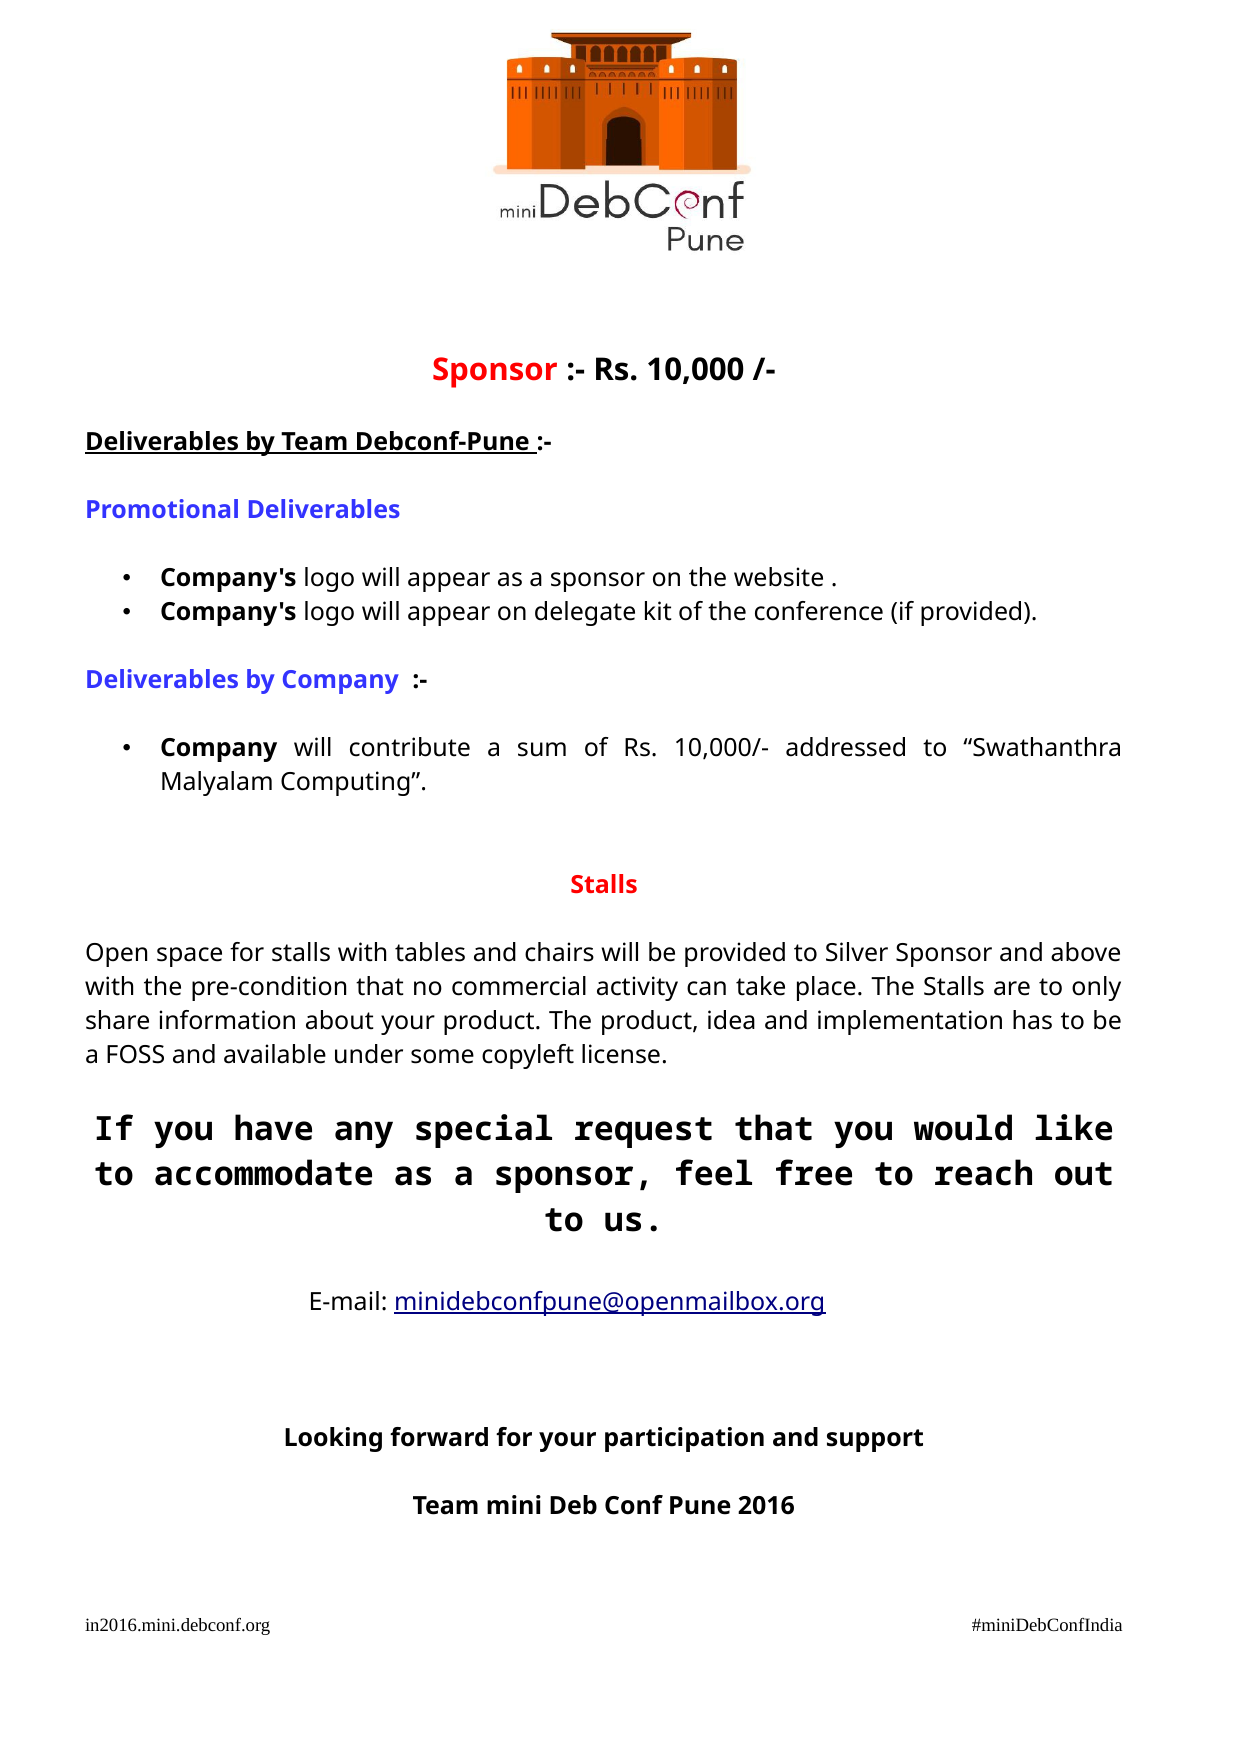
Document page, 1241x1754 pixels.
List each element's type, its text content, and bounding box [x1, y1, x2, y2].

text Deliverables by Team Debconf-Pune :- [85, 423, 1123, 457]
text Stalls [85, 866, 1123, 900]
text Promotional Deliverables [85, 492, 1123, 526]
list Company's logo will appear as a sponsor on the website . [122, 560, 1123, 594]
text Open space for stalls with tables and chairs will be provided to Silver Sponsor and above with the pre-condition that no commercial activity can take place. The Stalls are to only share information about your product. The product, idea and implementation has to be a FOSS and available under some copyleft license. [85, 934, 1123, 1071]
text E-mail: minidebconfpune@openmailbox.org [85, 1283, 1123, 1318]
text Looking forward for your participation and support [85, 1420, 1123, 1454]
list Company's logo will appear on delegate kit of the conference (if provided). [122, 594, 1123, 628]
text Team mini Deb Conf Pune 2016 [85, 1488, 1123, 1522]
picture [474, 0, 798, 298]
text Deliverables by Company :- [85, 662, 1123, 696]
text Sponsor :- Rs. 10,000 /- [85, 347, 1123, 389]
text If you have any special request that you would like to accommodate as a sponsor, feel free to reach out to us. [85, 1105, 1123, 1241]
list Company will contribute a sum of Rs. 10,000/- addressed to “Swathanthra Malyalam Computing”. [122, 730, 1123, 798]
